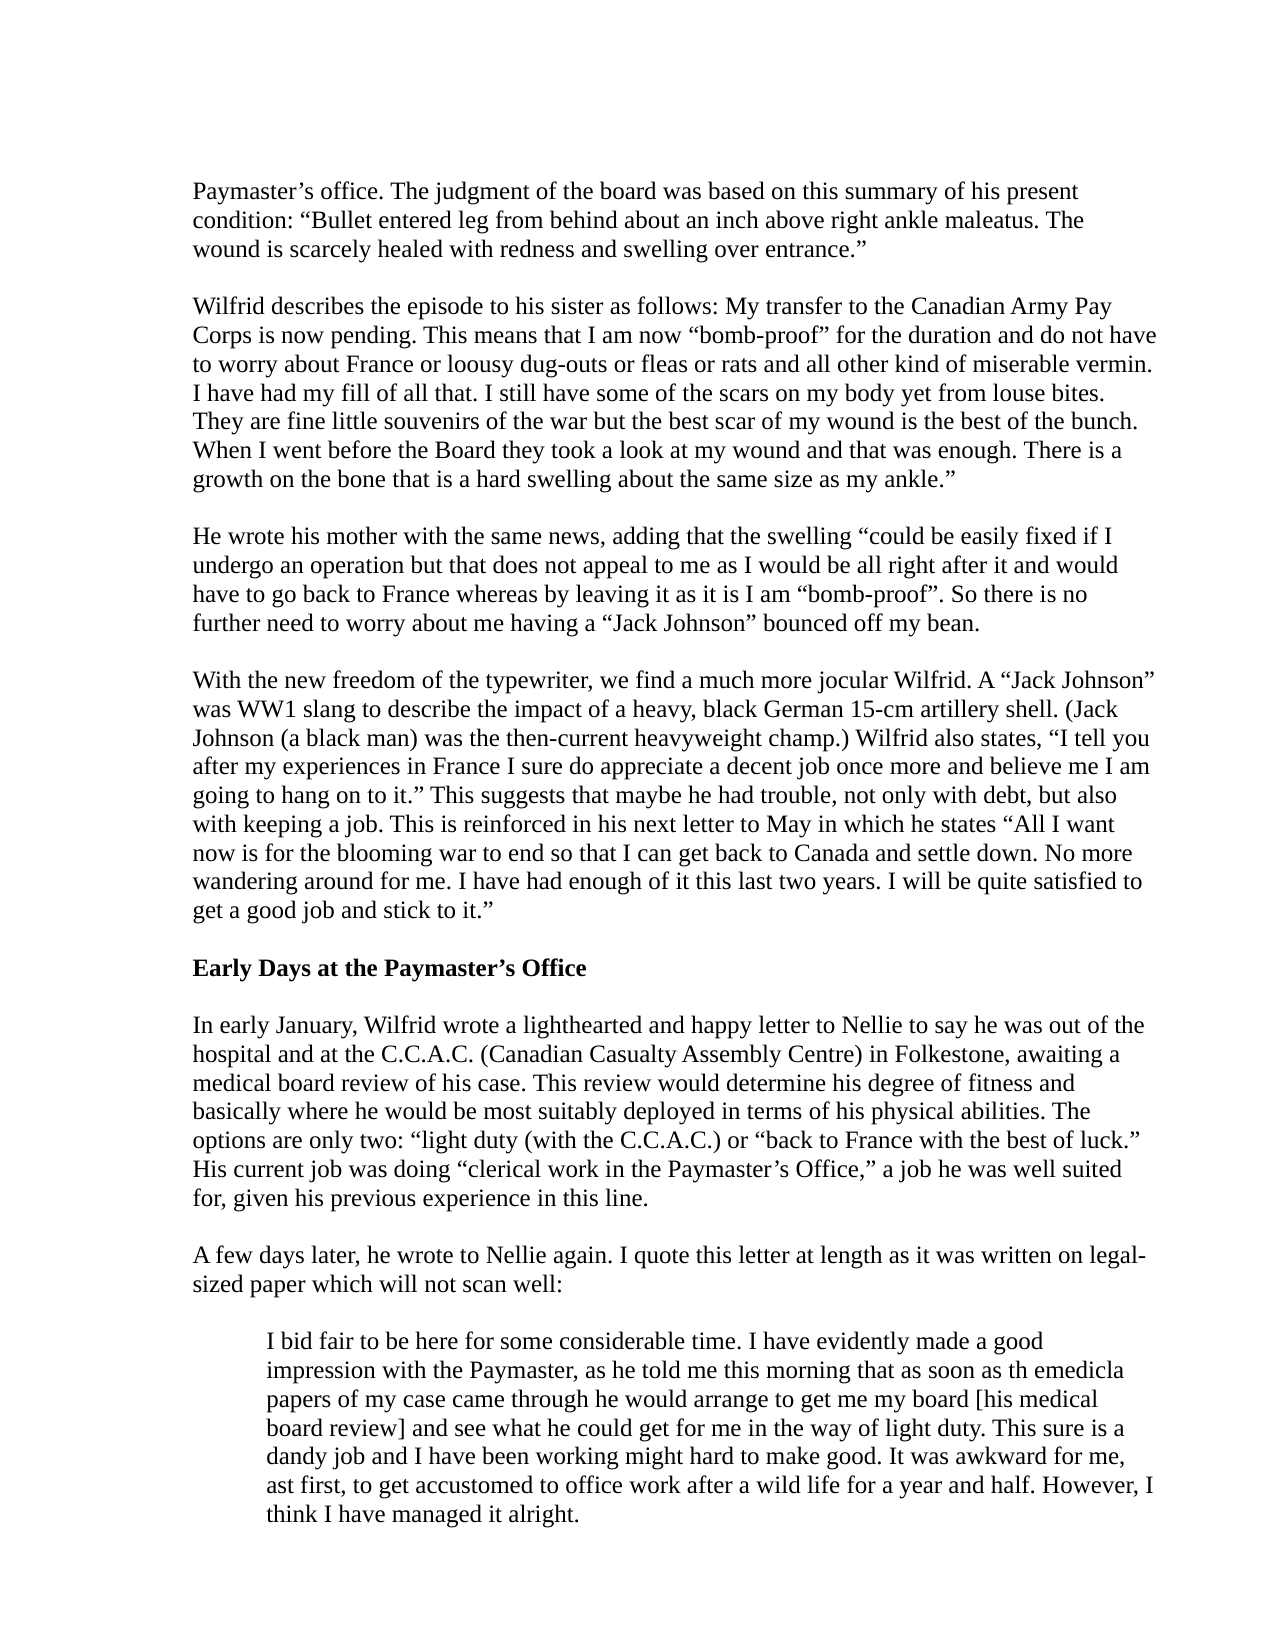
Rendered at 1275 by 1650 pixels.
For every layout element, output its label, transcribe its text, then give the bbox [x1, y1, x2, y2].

text Early Days at the Paymaster’s Office [192, 953, 1158, 981]
text A few days later, he wrote to Nellie again. I quote this letter at length as it was written on legal-sized paper which will not scan well: [192, 1240, 1158, 1298]
text He wrote his mother with the same news, adding that the swelling “could be easily fixed if I undergo an operation but that does not appeal to me as I would be all right after it and would have to go back to France whereas by leaving it as it is I am “bomb-proof”. So there is no further need to worry about me having a “Jack Johnson” bounced off my bean. [192, 521, 1158, 636]
text Wilfrid describes the episode to his sister as follows: My transfer to the Canadian Army Pay Corps is now pending. This means that I am now “bomb-proof” for the duration and do not have to worry about France or loousy dug-outs or fleas or rats and all other kind of miserable vermin. I have had my fill of all that. I still have some of the scars on my body yet from louse bites. They are fine little souvenirs of the war but the best scar of my wound is the best of the bunch. When I went before the Board they took a look at my wound and that was enough. There is a growth on the bone that is a hard swelling about the same size as my ankle.” [192, 291, 1158, 493]
text Paymaster’s office. The judgment of the board was based on this summary of his present condition: “Bullet entered leg from behind about an inch above right ankle maleatus. The wound is scarcely healed with redness and swelling over entrance.” [192, 176, 1158, 263]
text I bid fair to be here for some considerable time. I have evidently made a good impression with the Paymaster, as he told me this morning that as soon as th emedicla papers of my case came through he would arrange to get me my board [his medical board review] and see what he could get for me in the way of light duty. This sure is a dandy job and I have been working might hard to make good. It was awkward for me, ast first, to get accustomed to office work after a wild life for a year and half. However, I think I have managed it alright. [266, 1326, 1158, 1528]
text With the new freedom of the typewriter, we find a much more jocular Wilfrid. A “Jack Johnson” was WW1 slang to describe the impact of a heavy, black German 15-cm artillery shell. (Jack Johnson (a black man) was the then-current heavyweight champ.) Wilfrid also states, “I tell you after my experiences in France I sure do appreciate a decent job once more and believe me I am going to hang on to it.” This suggests that maybe he had trouble, not only with debt, but also with keeping a job. This is reinforced in his next letter to May in which he states “All I want now is for the blooming war to end so that I can get back to Canada and settle down. No more wandering around for me. I have had enough of it this last two years. I will be quite satisfied to get a good job and stick to it.” [192, 665, 1158, 924]
text In early January, Wilfrid wrote a lighthearted and happy letter to Nellie to say he was out of the hospital and at the C.C.A.C. (Canadian Casualty Assembly Centre) in Folkestone, awaiting a medical board review of his case. This review would determine his degree of fitness and basically where he would be most suitably deployed in terms of his physical abilities. The options are only two: “light duty (with the C.C.A.C.) or “back to France with the best of luck.” His current job was doing “clerical work in the Paymaster’s Office,” a job he was well suited for, given his previous experience in this line. [192, 1010, 1158, 1211]
